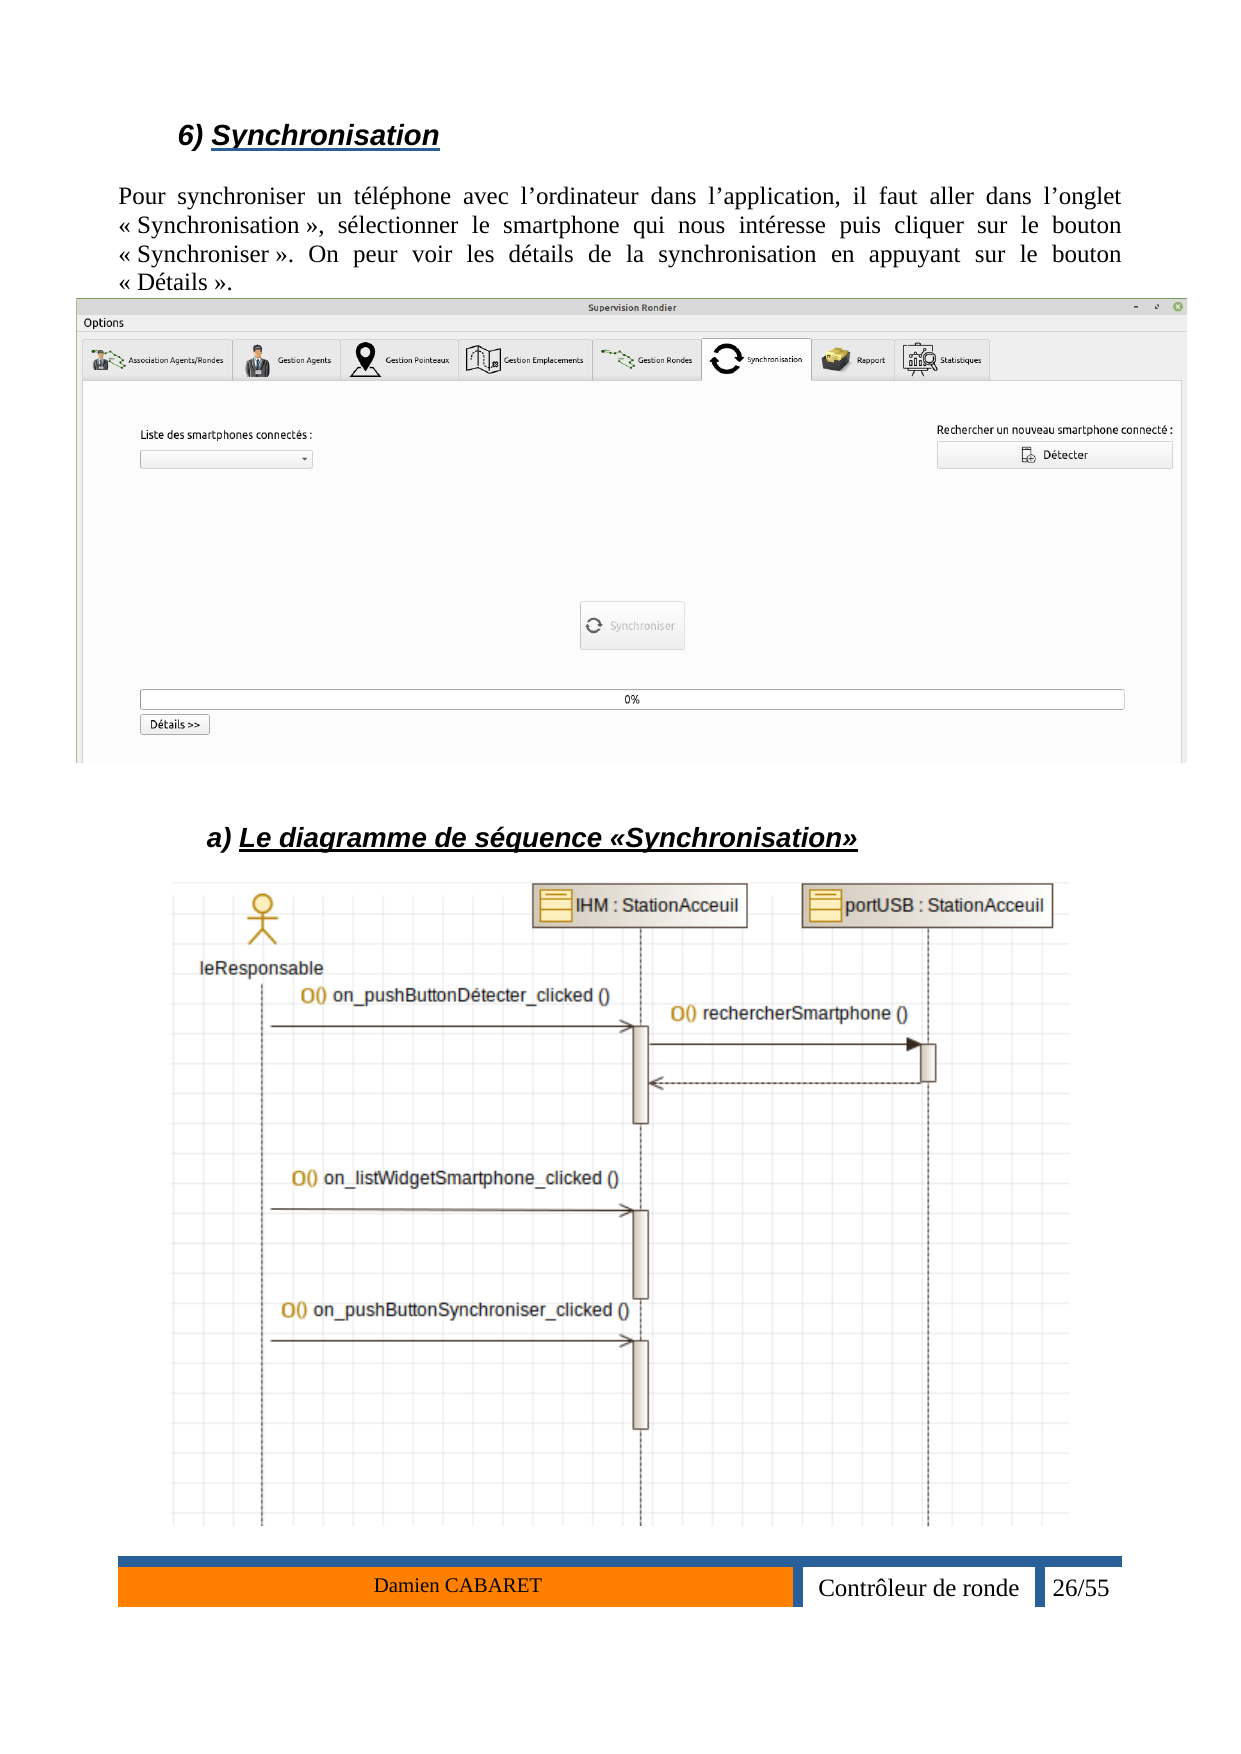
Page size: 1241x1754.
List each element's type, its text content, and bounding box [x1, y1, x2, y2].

picture [171, 882, 1070, 1526]
subtitle Synchronisation [118, 118, 1122, 152]
picture [76, 298, 1188, 763]
subtitle Le diagramme de séquence «Synchronisation» [118, 821, 1122, 853]
text Pour synchroniser un téléphone avec l’ordinateur dans l’application, il faut aller dans l’onglet « Synchronisation », sélectionner le smartphone qui nous intéresse puis cliquer sur le bouton « Synchroniser ». On peur voir les détails de la synchronisation en appuyant sur le bouton « Détails ». [118, 181, 1122, 296]
